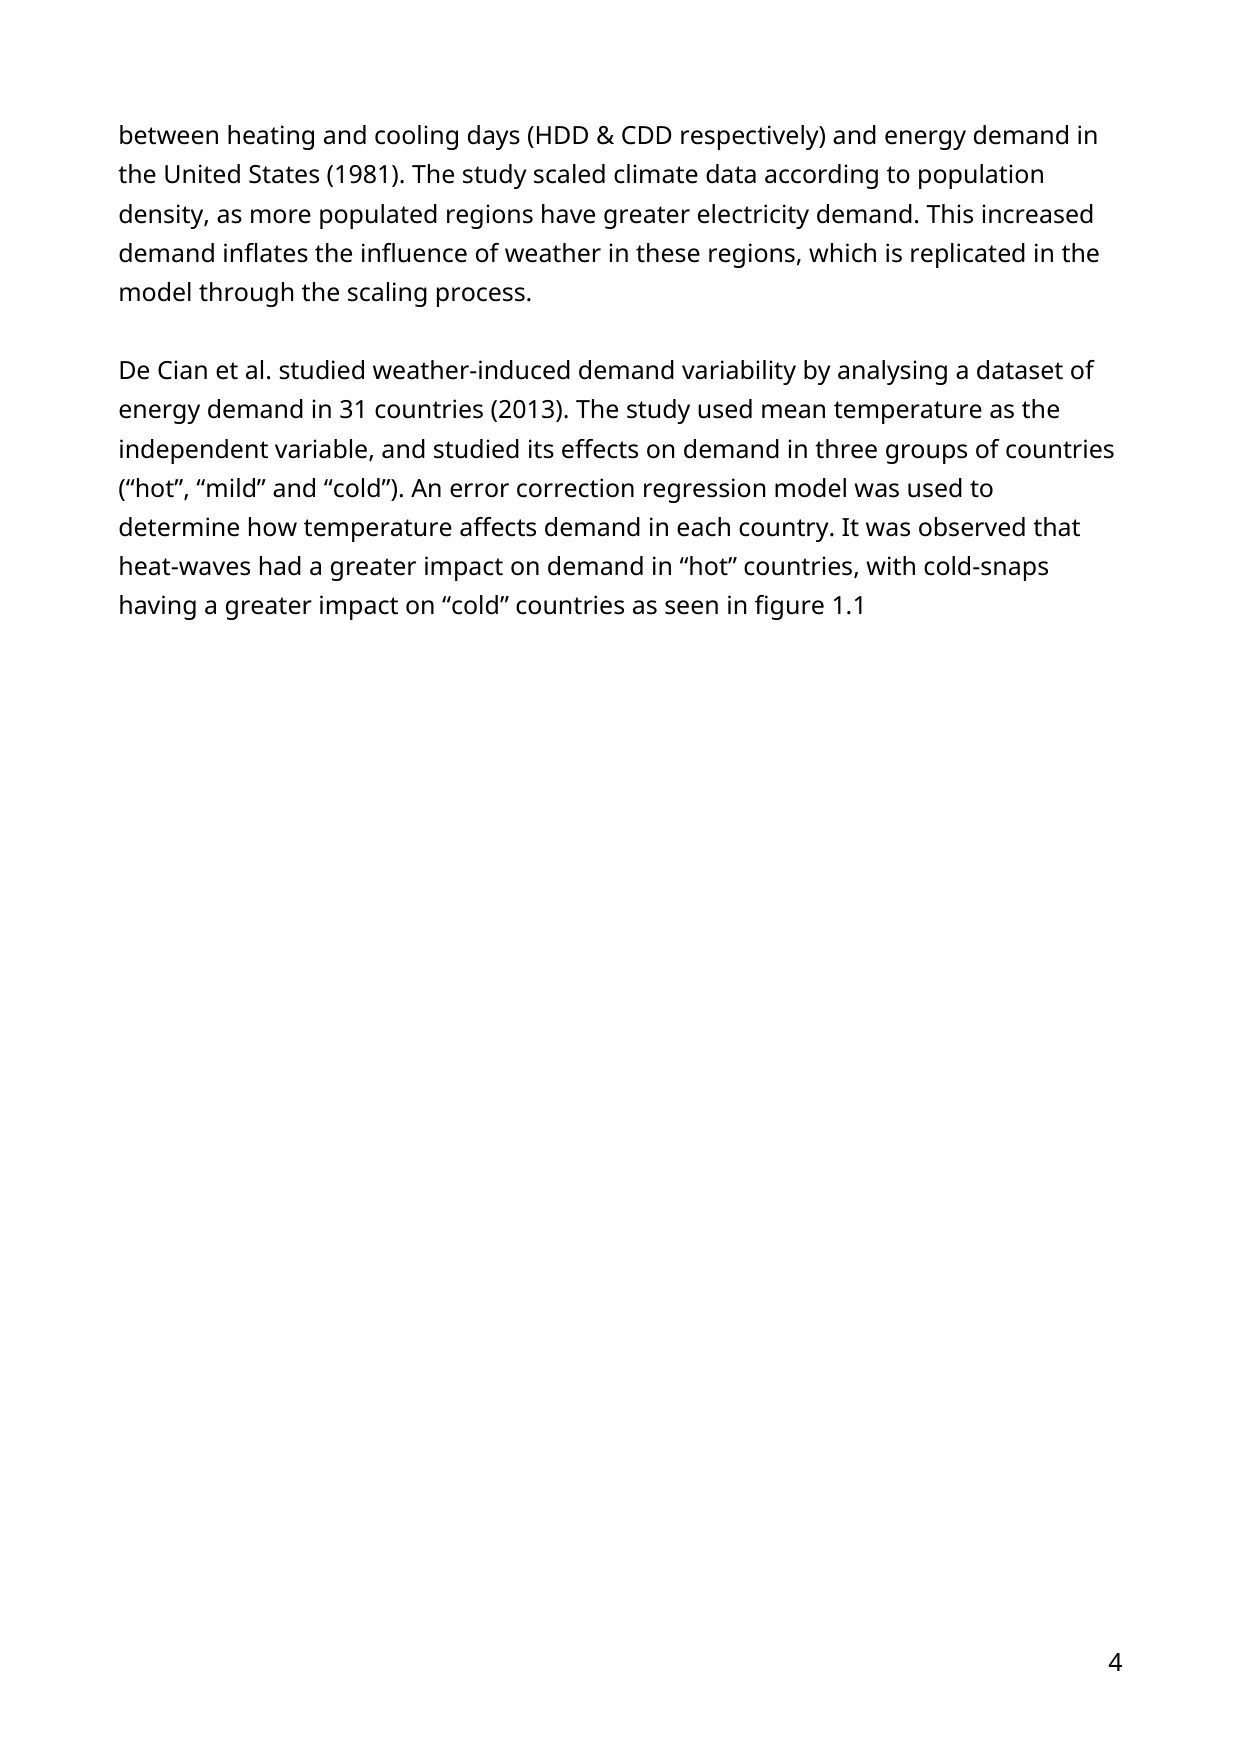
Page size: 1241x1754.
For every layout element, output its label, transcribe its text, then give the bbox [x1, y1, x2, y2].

text between heating and cooling days (HDD & CDD respectively) and energy demand in the United States (1981). The study scaled climate data according to population density, as more populated regions have greater electricity demand. This increased demand inflates the influence of weather in these regions, which is replicated in the model through the scaling process. [118, 118, 1122, 309]
text De Cian et al. studied weather-induced demand variability by analysing a dataset of energy demand in 31 countries (2013). The study used mean temperature as the independent variable, and studied its effects on demand in three groups of countries (“hot”, “mild” and “cold”). An error correction regression model was used to determine how temperature affects demand in each country. It was observed that heat-waves had a greater impact on demand in “hot” countries, with cold-snaps having a greater impact on “cold” countries as seen in figure 1.1 [118, 353, 1122, 622]
